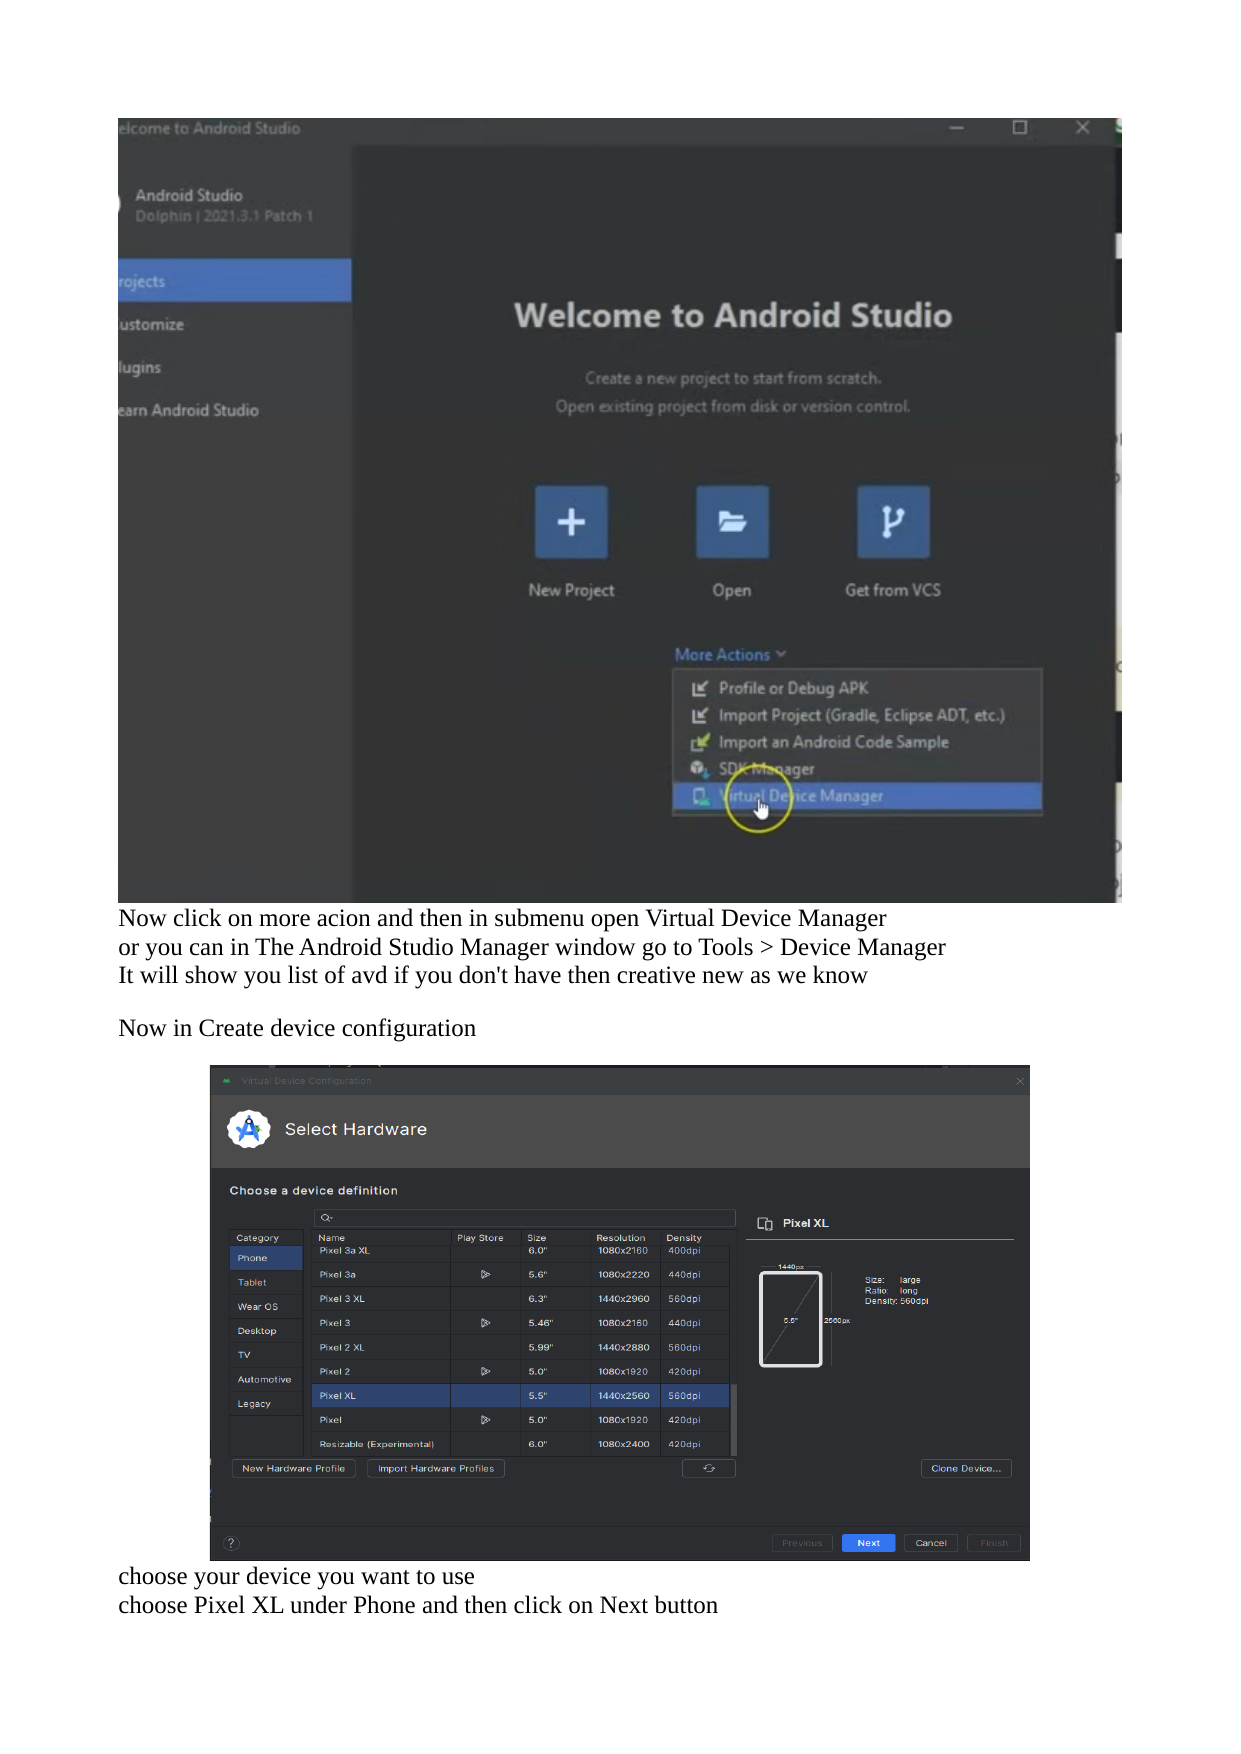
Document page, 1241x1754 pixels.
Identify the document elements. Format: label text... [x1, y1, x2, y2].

text choose Pixel XL under Phone and then click on Next button [118, 1590, 1122, 1618]
text Now click on more acion and then in submenu open Virtual Device Manager [118, 903, 1122, 932]
text choose your device you want to use [118, 1065, 1122, 1590]
picture [209, 1065, 1030, 1561]
text Now in Create device configuration [118, 1013, 1122, 1041]
picture [118, 118, 1122, 903]
text It will show you list of avd if you don't have then creative new as we know [118, 960, 1122, 989]
text or you can in The Android Studio Manager window go to Tools > Device Manager [118, 932, 1122, 960]
